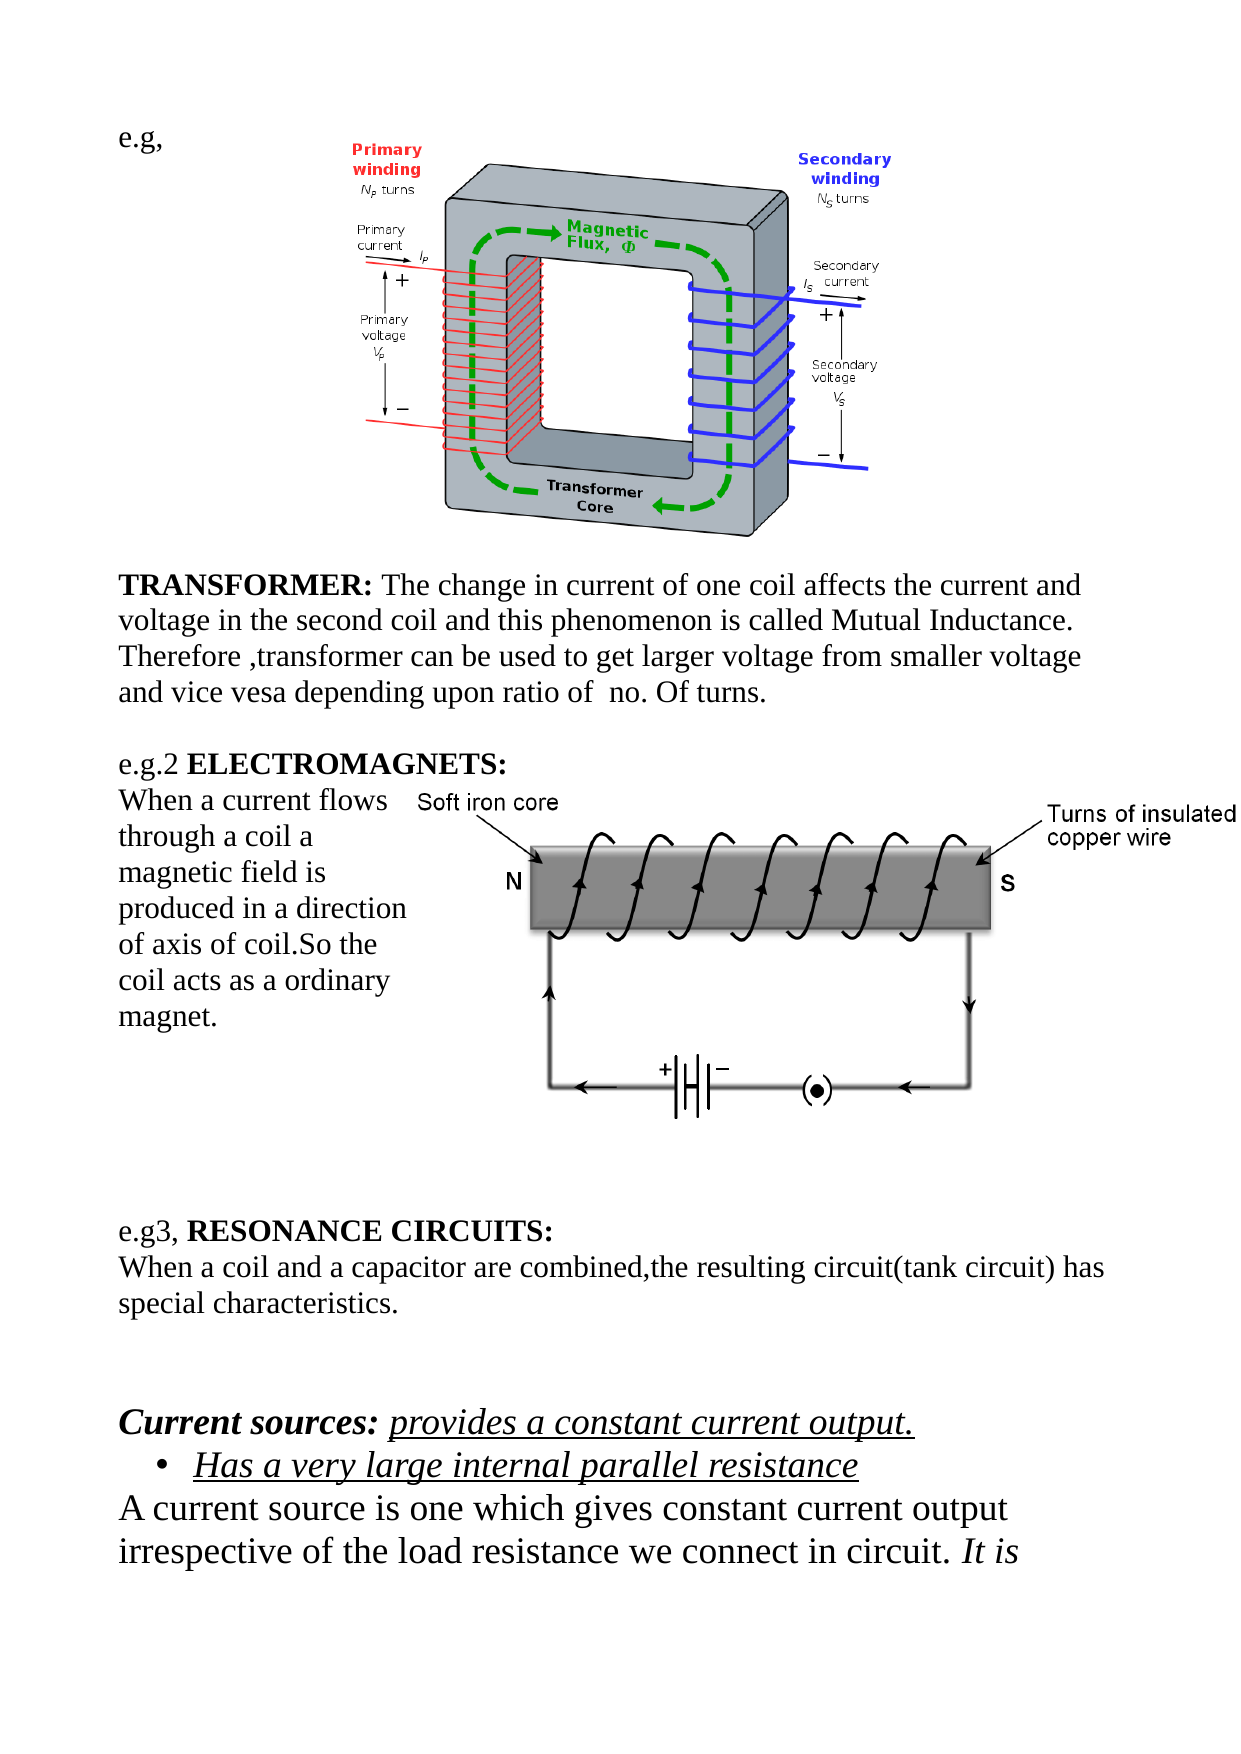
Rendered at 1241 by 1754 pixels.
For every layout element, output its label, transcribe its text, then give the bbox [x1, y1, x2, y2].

picture [322, 118, 919, 566]
list Has a very large internal parallel resistance [156, 1443, 1122, 1486]
text When a current flows through a coil a magnetic field is produced in a direction of axis of coil.So the coil acts as a ordinary magnet. [118, 781, 1122, 1033]
text When a coil and a capacitor are combined,the resulting circuit(tank circuit) has special characteristics. [118, 1248, 1122, 1320]
text e.g3, RESONANCE CIRCUITS: [118, 1213, 1122, 1248]
text Current sources: provides a constant current output. [118, 1399, 1122, 1443]
text Therefore ,transformer can be used to get larger voltage from smaller voltage and vice vesa depending upon ratio of no. Of turns. [118, 638, 1122, 709]
text A current source is one which gives constant current output irrespective of the load resistance we connect in circuit. It is [118, 1486, 1122, 1572]
picture [416, 790, 1241, 1122]
text e.g.2 ELECTROMAGNETS: [118, 745, 1122, 781]
text e.g, TRANSFORMER: The change in current of one coil affects the current and voltage in the second coil and this phenomenon is called Mutual Inductance. [118, 118, 1122, 638]
